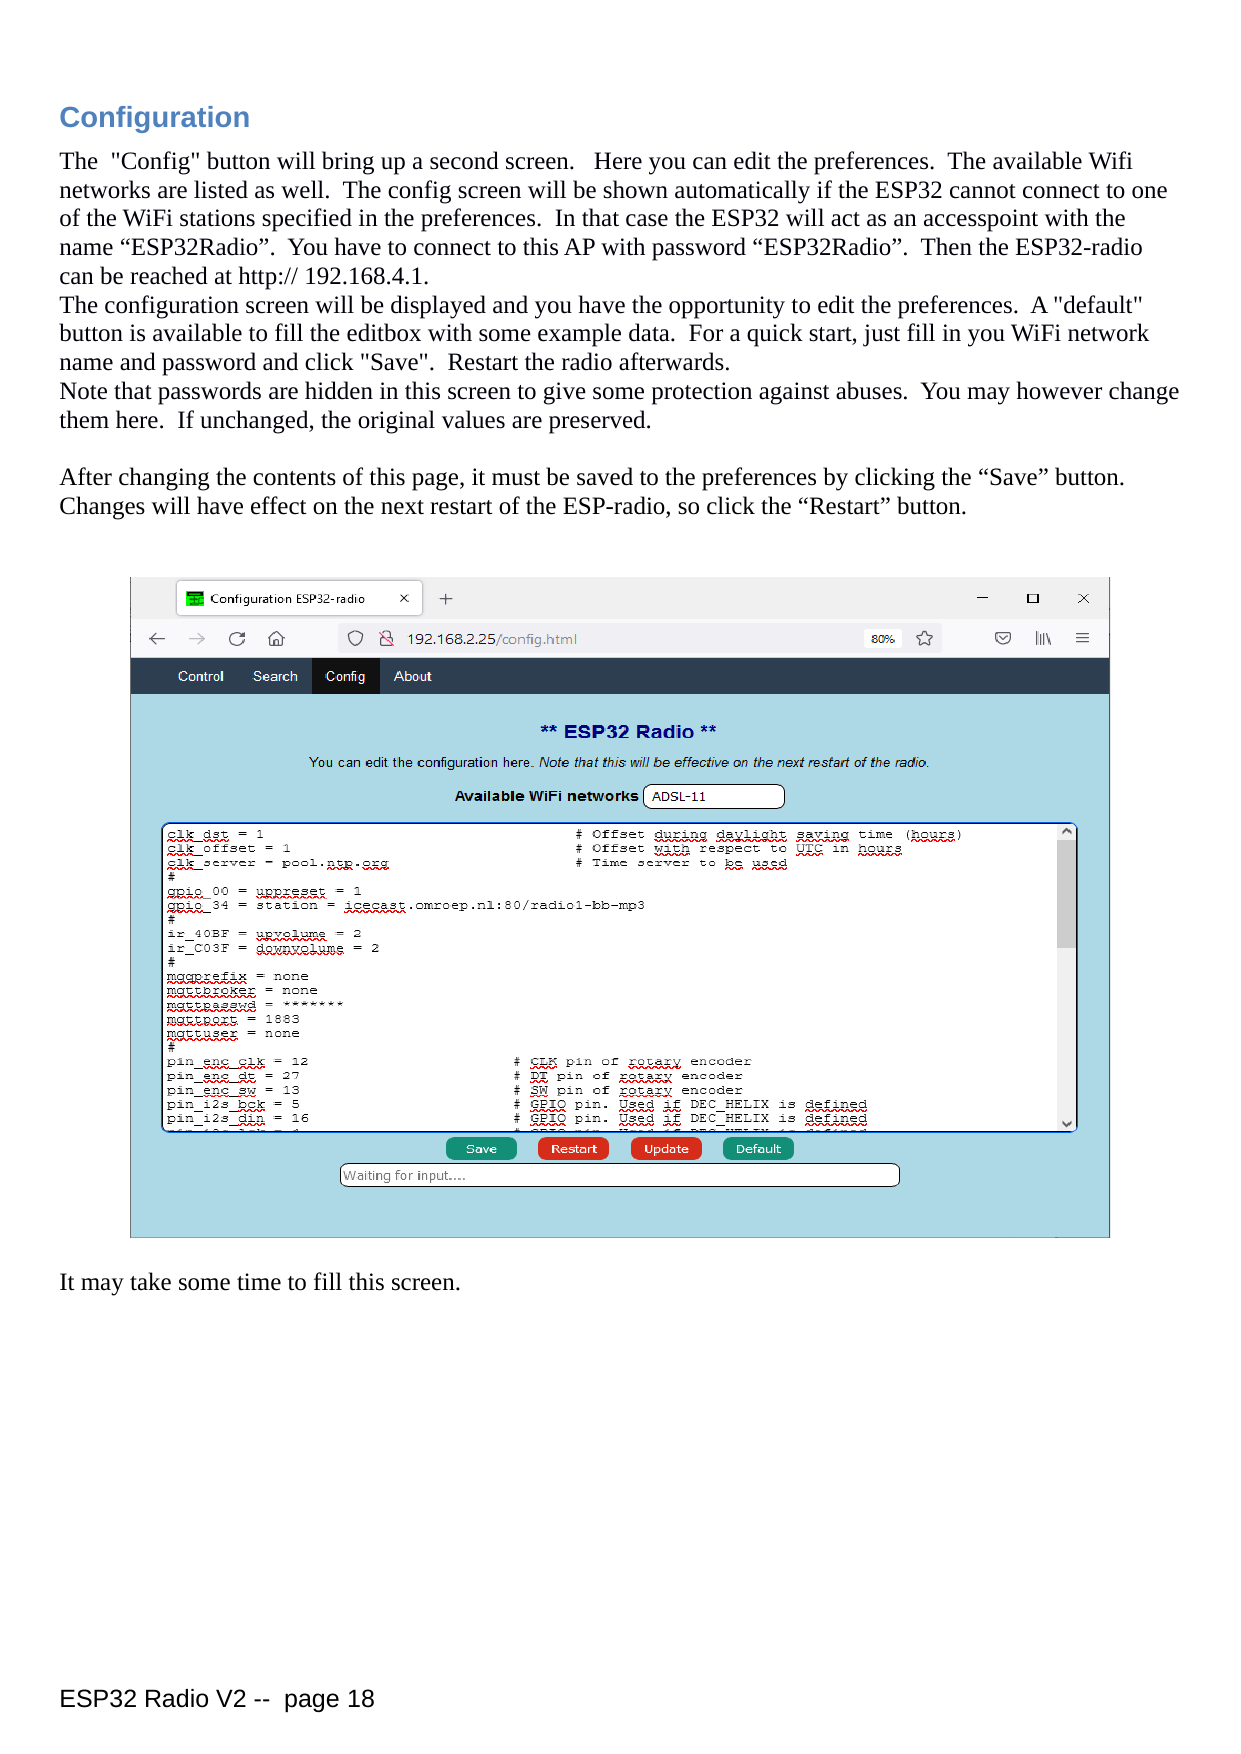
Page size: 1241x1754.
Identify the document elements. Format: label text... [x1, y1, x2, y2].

text The configuration screen will be displayed and you have the opportunity to edit the preferences. A "default" button is available to fill the editbox with some example data. For a quick start, just fill in you WiFi network name and password and click "Save". Restart the radio afterwards. Note that passwords are hidden in this screen to give some protection against abuses. You may however change them here. If unchanged, the original values are preserved. [59, 290, 1181, 462]
text It may take some time to fill this screen. [59, 1267, 1181, 1295]
text After changing the contents of this page, it must be saved to the preferences by clicking the “Save” button. Changes will have effect on the next restart of the ESP-radio, so click the “Restart” button. [59, 462, 1181, 520]
subtitle Configuration [59, 100, 1181, 133]
text The "Config" button will bring up a second screen. Here you can edit the preferences. The available Wifi networks are listed as well. The config screen will be shown automatically if the ESP32 cannot connect to one of the WiFi stations specified in the preferences. In that case the ESP32 will act as an accesspoint with the name “ESP32Radio”. You have to connect to this AP with password “ESP32Radio”. Then the ESP32-radio can be reached at http:// 192.168.4.1. [59, 146, 1181, 290]
